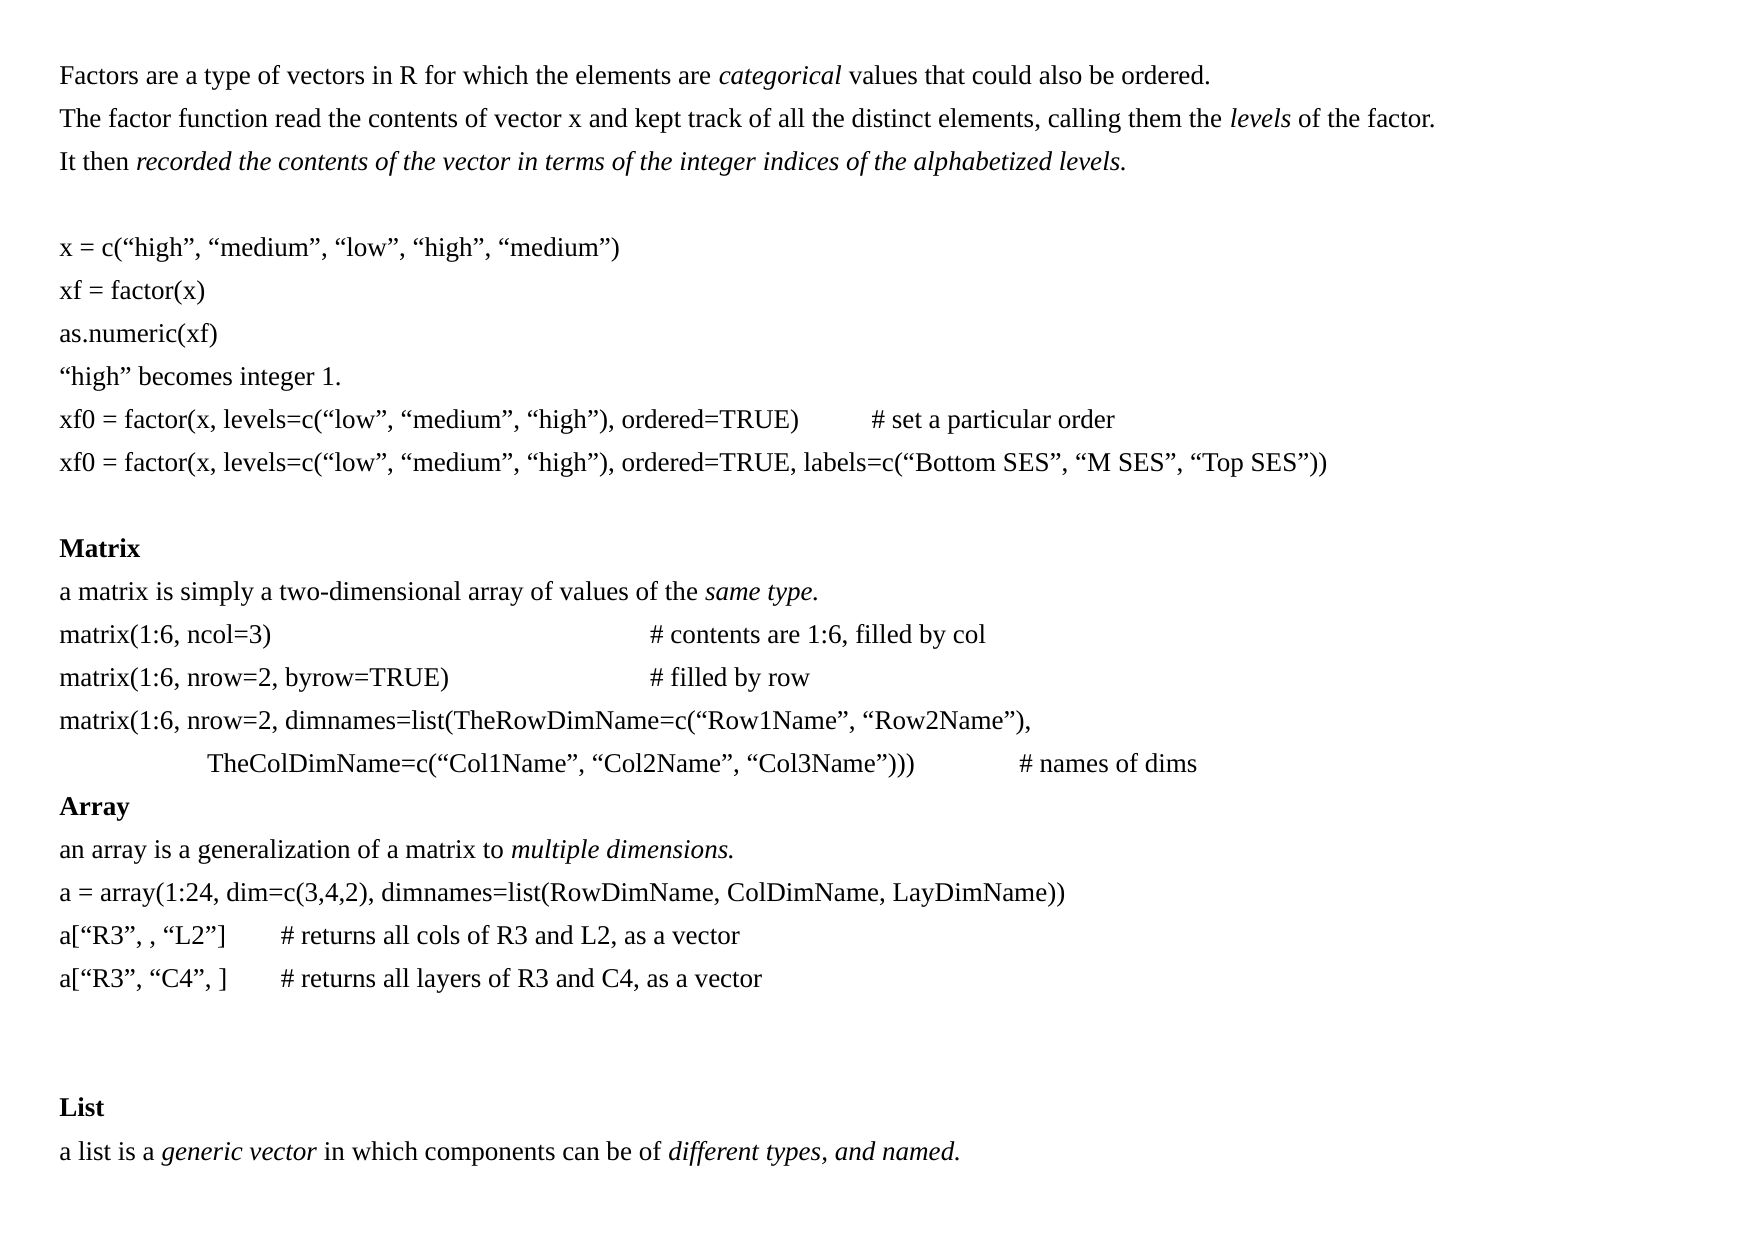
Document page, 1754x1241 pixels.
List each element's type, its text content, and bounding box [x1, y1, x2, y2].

text Factors are a type of vectors in R for which the elements are categorical values that could also be ordered. [59, 59, 1695, 90]
text a = array(1:24, dim=c(3,4,2), dimnames=list(RowDimName, ColDimName, LayDimName)) [59, 876, 1695, 908]
text matrix(1:6, ncol=3) # contents are 1:6, filled by col [59, 618, 1695, 649]
text x = c(“high”, “medium”, “low”, “high”, “medium”) [59, 231, 1695, 262]
text It then recorded the contents of the vector in terms of the integer indices of the alphabetized levels. [59, 145, 1695, 176]
text an array is a generalization of a matrix to multiple dimensions. [59, 833, 1695, 864]
text xf = factor(x) [59, 274, 1695, 305]
text a matrix is simply a two-dimensional array of values of the same type. [59, 575, 1695, 606]
text a list is a generic vector in which components can be of different types, and named. [59, 1134, 1695, 1166]
text TheColDimName=c(“Col1Name”, “Col2Name”, “Col3Name”))) # names of dims [59, 747, 1695, 778]
text The factor function read the contents of vector x and kept track of all the distinct elements, calling them the levels of the factor. [59, 102, 1695, 133]
text matrix(1:6, nrow=2, byrow=TRUE) # filled by row [59, 661, 1695, 692]
text as.numeric(xf) [59, 317, 1695, 348]
text matrix(1:6, nrow=2, dimnames=list(TheRowDimName=c(“Row1Name”, “Row2Name”), [59, 704, 1695, 736]
text a[“R3”, “C4”, ] # returns all layers of R3 and C4, as a vector [59, 962, 1695, 994]
text “high” becomes integer 1. [59, 360, 1695, 391]
text xf0 = factor(x, levels=c(“low”, “medium”, “high”), ordered=TRUE) # set a particular order [59, 403, 1695, 434]
text a[“R3”, , “L2”] # returns all cols of R3 and L2, as a vector [59, 919, 1695, 951]
text Matrix [59, 532, 1695, 563]
text xf0 = factor(x, levels=c(“low”, “medium”, “high”), ordered=TRUE, labels=c(“Bottom SES”, “M SES”, “Top SES”)) [59, 446, 1695, 477]
text List [59, 1092, 1695, 1123]
text Array [59, 790, 1695, 822]
